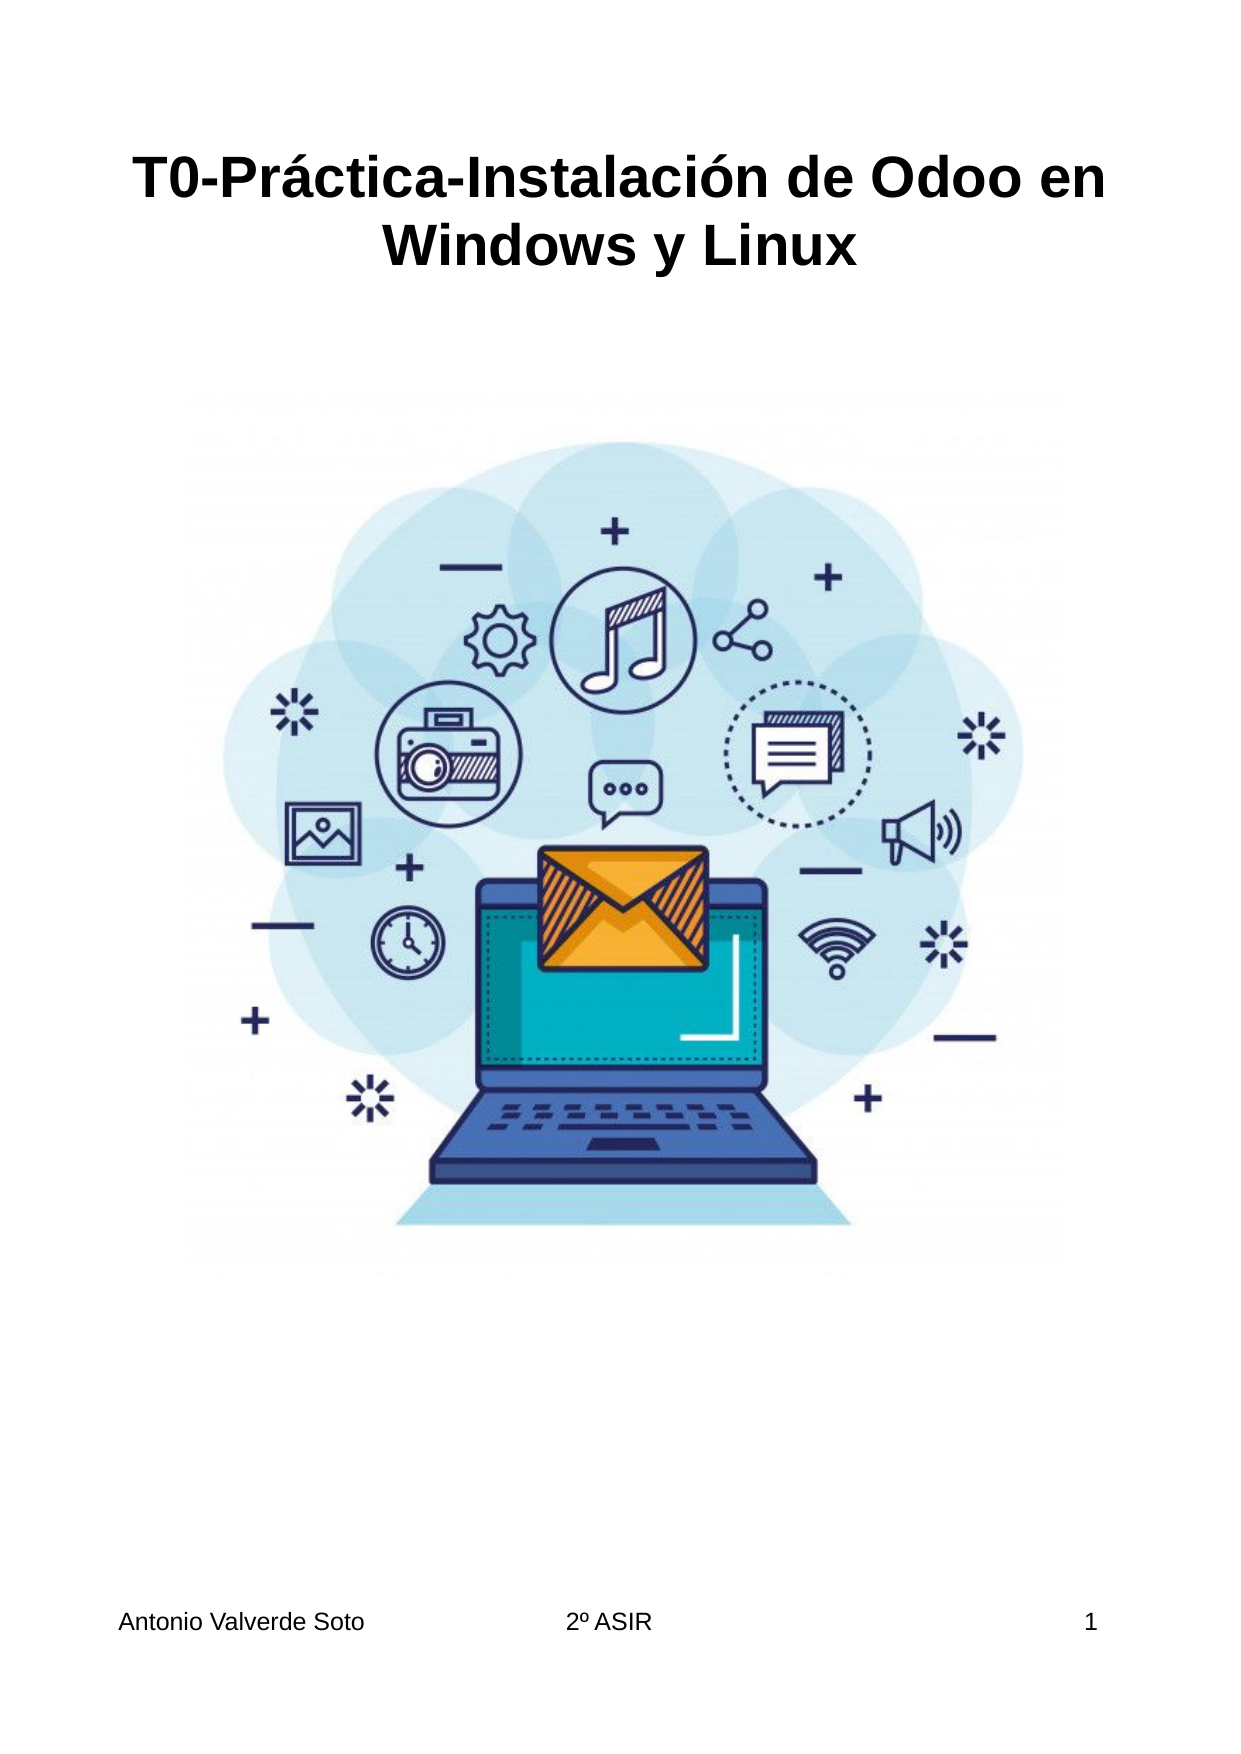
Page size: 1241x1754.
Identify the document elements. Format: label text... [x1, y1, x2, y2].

title T0-Práctica-Instalación de Odoo en Windows y Linux [118, 143, 1122, 277]
picture [182, 392, 1065, 1275]
